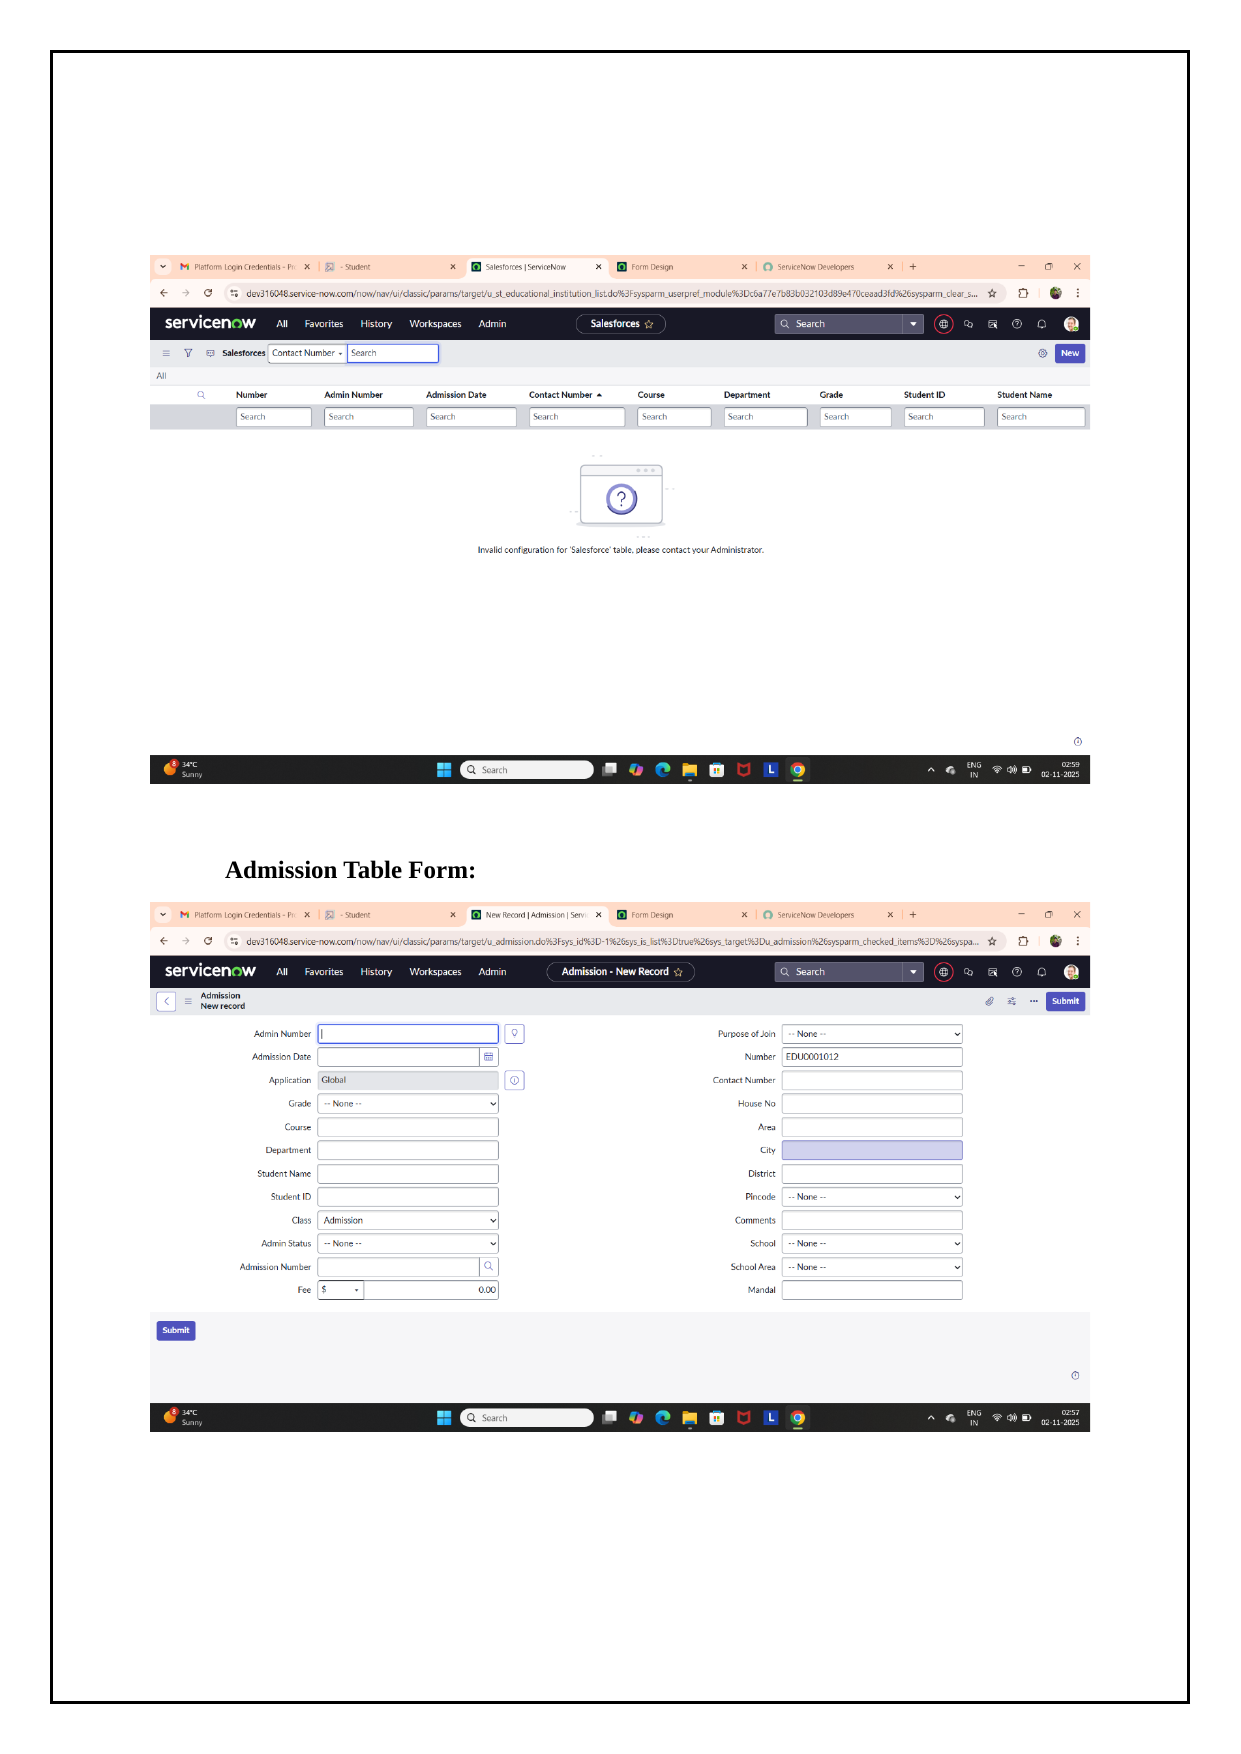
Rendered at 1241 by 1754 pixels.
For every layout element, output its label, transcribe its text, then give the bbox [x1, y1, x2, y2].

text Admission Table Form: [150, 855, 1090, 884]
